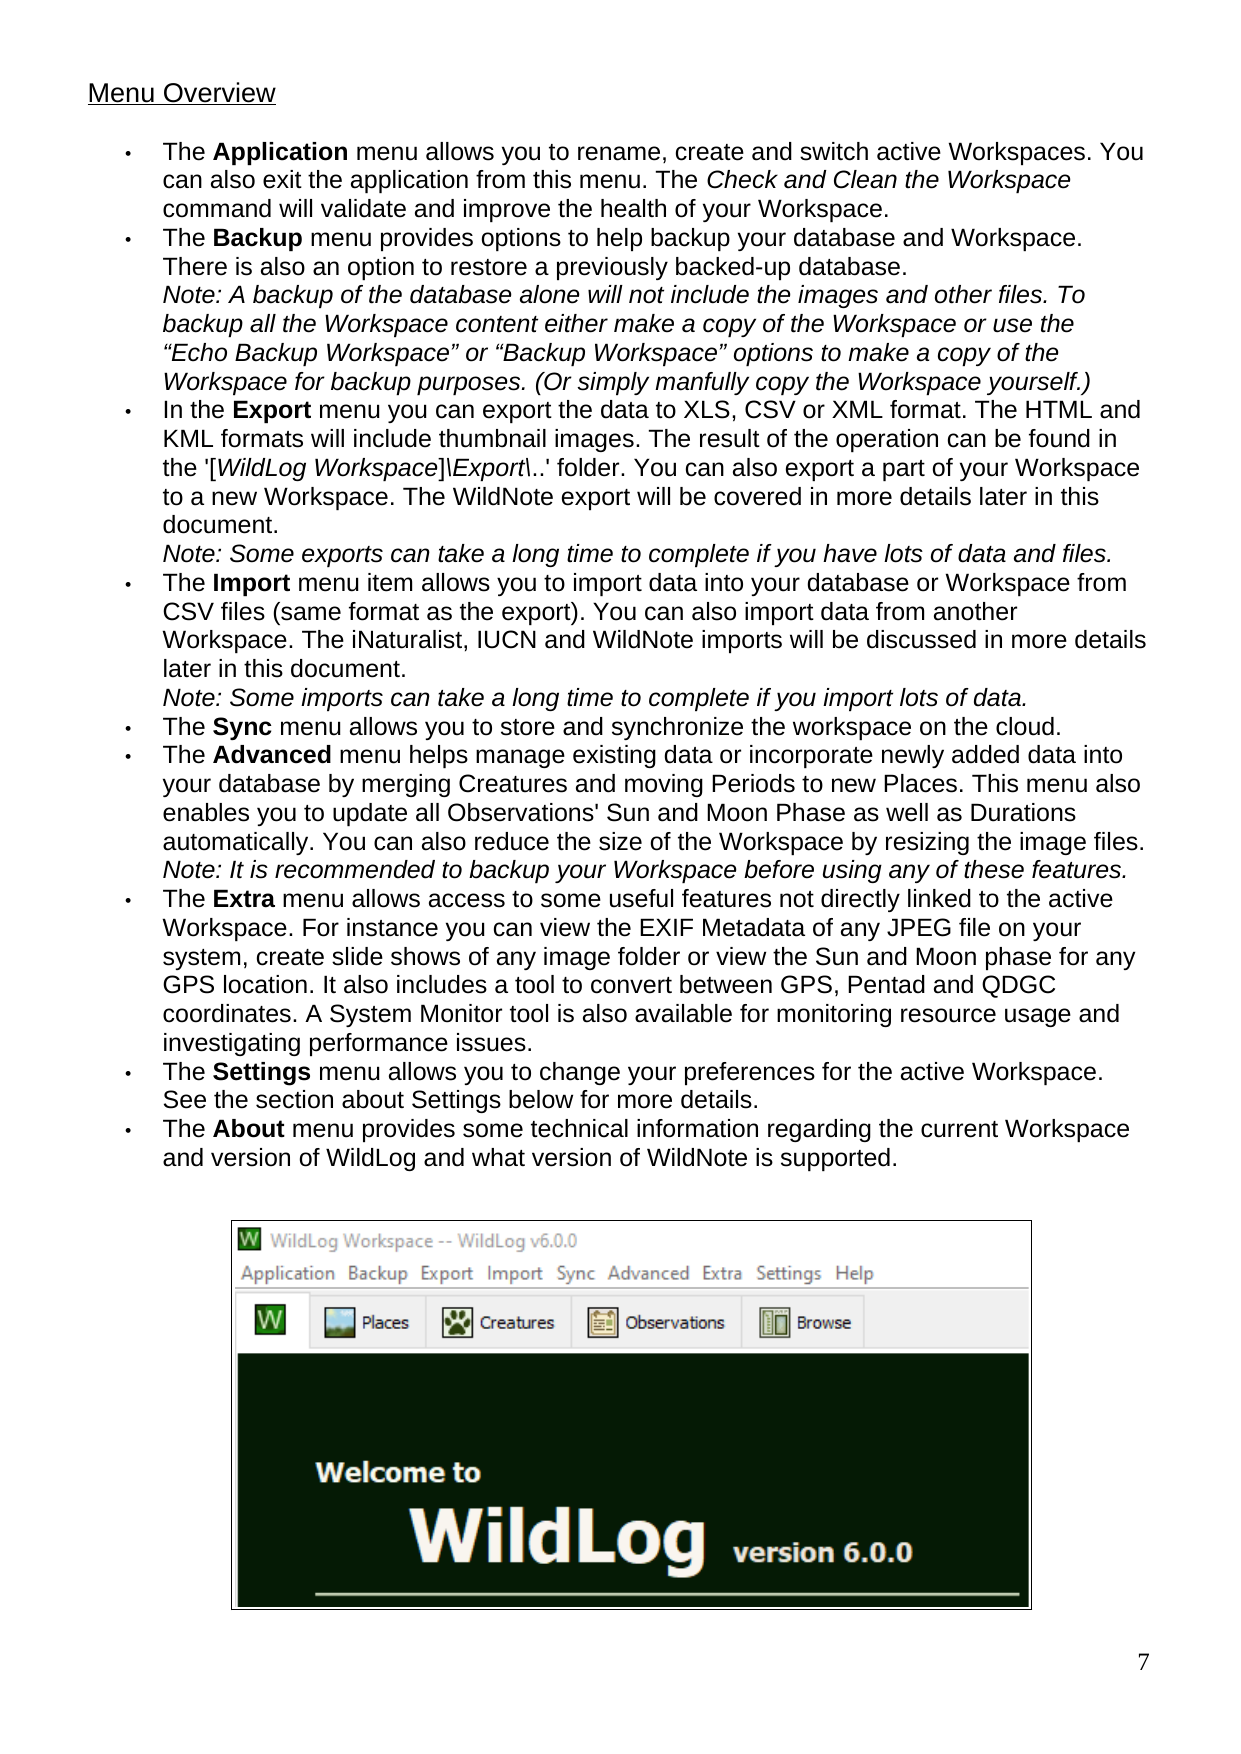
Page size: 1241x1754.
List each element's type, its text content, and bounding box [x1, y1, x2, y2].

picture [235, 1223, 1029, 1607]
list Note: Some exports can take a long time to complete if you have lots of data and files. [125, 539, 1149, 568]
list The Settings menu allows you to change your preferences for the active Workspace. See the section about Settings below for more details. [125, 1057, 1149, 1114]
list The Sync menu allows you to store and synchronize the workspace on the cloud. [125, 712, 1149, 740]
list The Import menu item allows you to import data into your database or Workspace from CSV files (same format as the export). You can also import data from another Workspace. The iNaturalist, IUCN and WildNote imports will be discussed in more details later in this document. Note: Some imports can take a long time to complete if you import lots of data. [125, 568, 1149, 712]
list In the Export menu you can export the data to XLS, CSV or XML format. The HTML and KML formats will include thumbnail images. The result of the operation can be found in the '[WildLog Workspace]\Export\..' folder. You can also export a part of your Workspace to a new Workspace. The WildNote export will be covered in more details later in this document. [125, 395, 1149, 539]
list The Backup menu provides options to help backup your database and Workspace. There is also an option to restore a previously backed-up database. Note: A backup of the database alone will not include the images and other files. To backup all the Workspace content either make a copy of the Workspace or use the “Echo Backup Workspace” or “Backup Workspace” options to make a copy of the Workspace for backup purposes. (Or simply manfully copy the Workspace yourself.) [125, 223, 1149, 395]
list The Advanced menu helps manage existing data or incorporate newly added data into your database by merging Creatures and moving Periods to new Places. This menu also enables you to update all Observations' Sun and Moon Phase as well as Durations automatically. You can also reduce the size of the Workspace by resizing the image files. Note: It is recommended to backup your Workspace before using any of these features. [125, 740, 1149, 884]
list The Application menu allows you to rename, create and switch active Workspaces. You can also exit the application from this menu. The Check and Clean the Workspace command will validate and improve the health of your Workspace. [125, 137, 1149, 223]
subtitle Menu Overview [87, 77, 1149, 108]
list The Extra menu allows access to some useful features not directly linked to the active Workspace. For instance you can view the EXIF Metadata of any JPEG file on your system, create slide shows of any image folder or view the Sun and Moon phase for any GPS location. It also includes a tool to convert between GPS, Pentad and QDGC coordinates. A System Monitor tool is also available for monitoring resource usage and investigating performance issues. [125, 884, 1149, 1057]
list The About menu provides some technical information regarding the current Workspace and version of WildLog and what version of WildNote is supported. [125, 1114, 1149, 1172]
